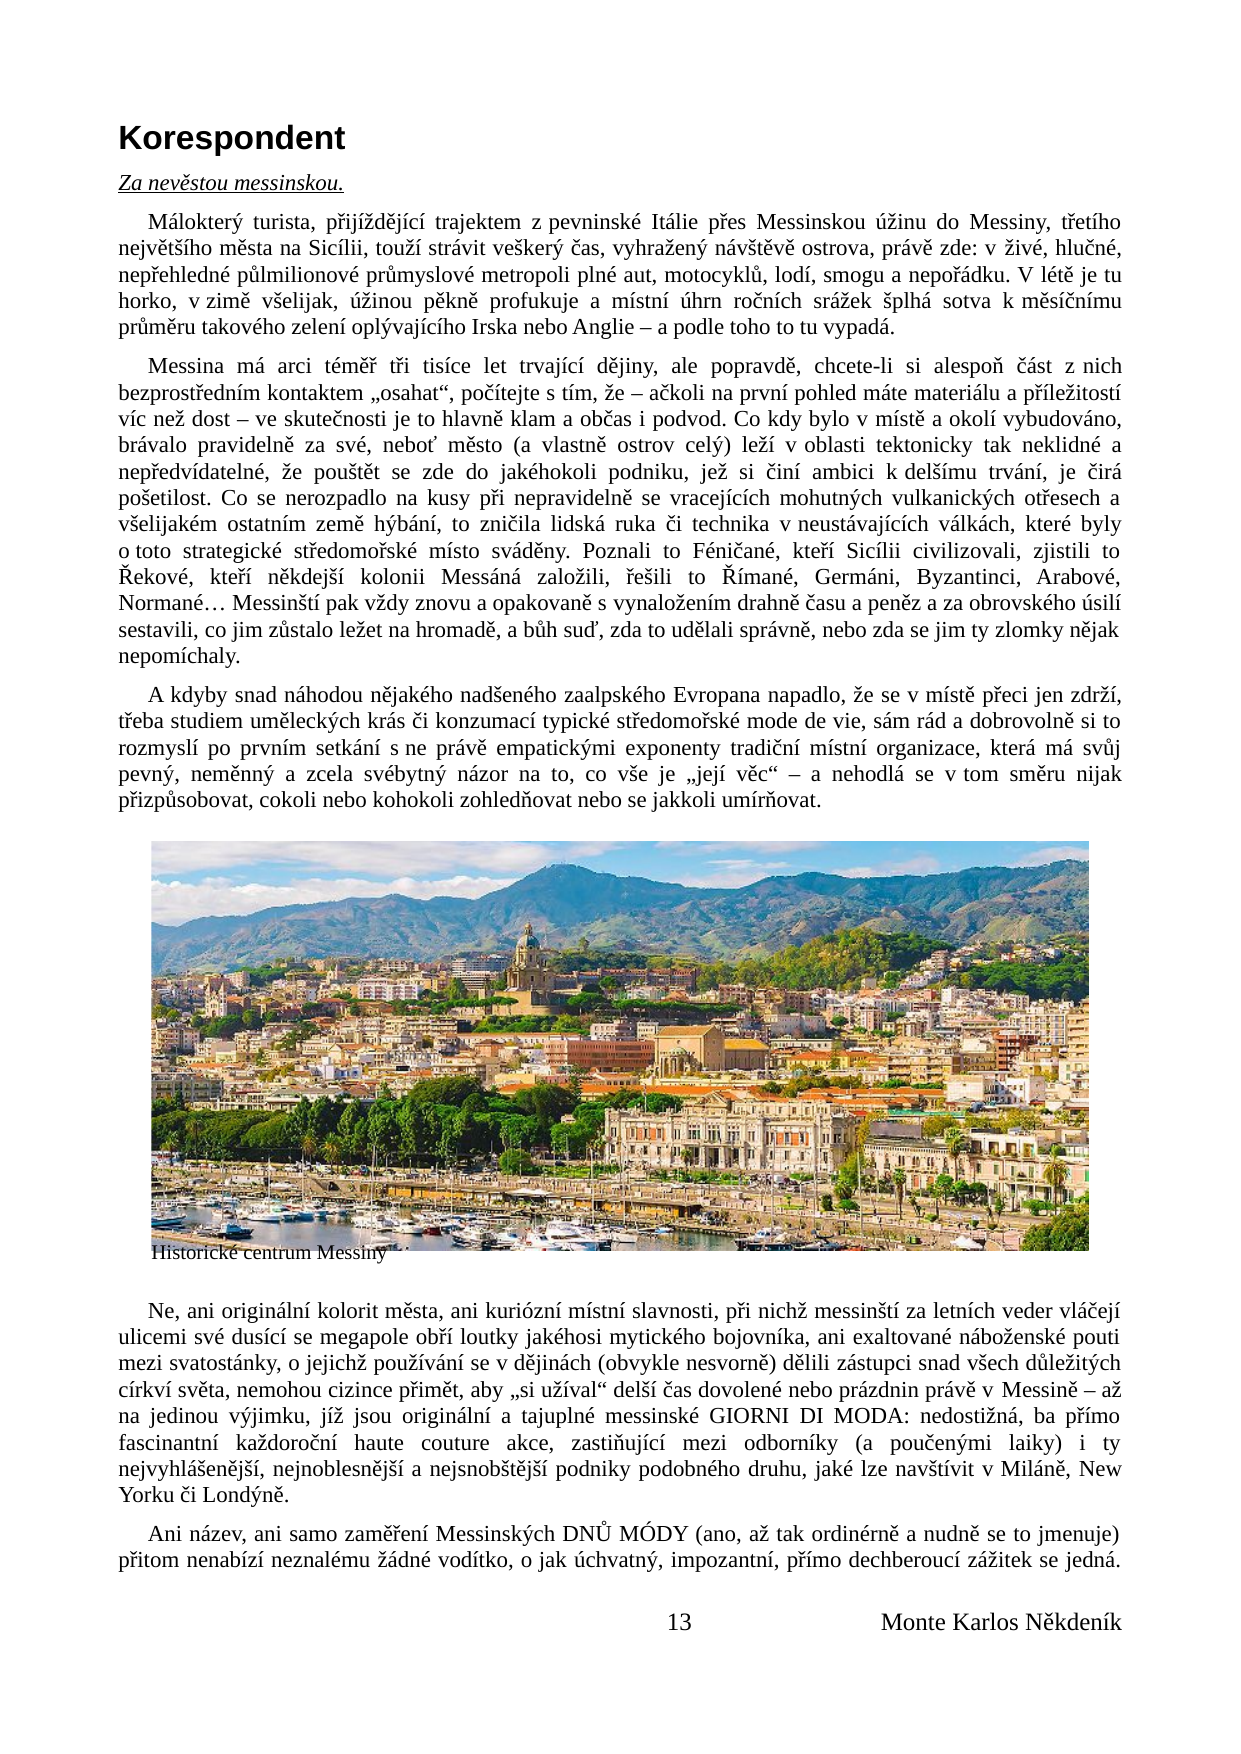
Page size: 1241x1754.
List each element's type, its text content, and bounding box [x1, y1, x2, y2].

text Málokterý turista, přijíždějící trajektem z pevninské Itálie přes Messinskou úžinu do Messiny, třetího největšího města na Sicílii, touží strávit veškerý čas, vyhražený návštěvě ostrova, právě zde: v živé, hlučné, nepřehledné půlmilionové průmyslové metropoli plné aut, motocyklů, lodí, smogu a nepořádku. V létě je tu horko, v zimě všelijak, úžinou pěkně profukuje a místní úhrn ročních srážek šplhá sotva k měsíčnímu průměru takového zelení oplývajícího Irska nebo Anglie – a podle toho to tu vypadá. [118, 208, 1122, 340]
text Messina má arci téměř tři tisíce let trvající dějiny, ale popravdě, chcete-li si alespoň část z nich bezprostředním kontaktem „osahat“, počítejte s tím, že – ačkoli na první pohled máte materiálu a příležitostí víc než dost – ve skutečnosti je to hlavně klam a občas i podvod. Co kdy bylo v místě a okolí vybudováno, brávalo pravidelně za své, neboť město (a vlastně ostrov celý) leží v oblasti tektonicky tak neklidné a nepředvídatelné, že pouštět se zde do jakéhokoli podniku, jež si činí ambici k delšímu trvání, je čirá pošetilost. Co se nerozpadlo na kusy při nepravidelně se vracejících mohutných vulkanických otřesech a všelijakém ostatním země hýbání, to zničila lidská ruka či technika v neustávajících válkách, které byly o toto strategické středomořské místo sváděny. Poznali to Féničané, kteří Sicílii civilizovali, zjistili to Řekové, kteří někdejší kolonii Messáná založili, řešili to Římané, Germáni, Byzantinci, Arabové, Normané… Messinští pak vždy znovu a opakovaně s vynaložením drahně času a peněz a za obrovského úsilí sestavili, co jim zůstalo ležet na hromadě, a bůh suď, zda to udělali správně, nebo zda se jim ty zlomky nějak nepomíchaly. [118, 352, 1122, 668]
subtitle Korespondent [118, 118, 1122, 157]
text Ani název, ani samo zaměření Messinských DNŮ MÓDY (ano, až tak ordinérně a nudně se to jmenuje) přitom nenabízí neznalému žádné vodítko, o jak úchvatný, impozantní, přímo dechberoucí zážitek se jedná. [118, 1520, 1122, 1573]
text Za nevěstou messinskou. [118, 169, 1122, 196]
picture [151, 841, 1089, 1251]
text Ne, ani originální kolorit města, ani kuriózní místní slavnosti, při nichž messinští za letních veder vláčejí ulicemi své dusící se megapole obří loutky jakéhosi mytického bojovníka, ani exaltované náboženské pouti mezi svatostánky, o jejichž používání se v dějinách (obvykle nesvorně) dělili zástupci snad všech důležitých církví světa, nemohou cizince přimět, aby „si užíval“ delší čas dovolené nebo prázdnin právě v Messině – až na jedinou výjimku, jíž jsou originální a tajuplné messinské GIORNI DI MODA: nedostižná, ba přímo fascinantní každoroční haute couture akce, zastiňující mezi odborníky (a poučenými laiky) i ty nejvyhlášenější, nejnoblesnější a nejsnobštější podniky podobného druhu, jaké lze navštívit v Miláně, New Yorku či Londýně. [118, 825, 1122, 1508]
text A kdyby snad náhodou nějakého nadšeného zaalpského Evropana napadlo, že se v místě přeci jen zdrží, třeba studiem uměleckých krás či konzumací typické středomořské mode de vie, sám rád a dobrovolně si to rozmyslí po prvním setkání s ne právě empatickými exponenty tradiční místní organizace, která má svůj pevný, neměnný a zcela svébytný názor na to, co vše je „její věc“ – a nehodlá se v tom směru nijak přizpůsobovat, cokoli nebo kohokoli zohledňovat nebo se jakkoli umírňovat. [118, 681, 1122, 813]
